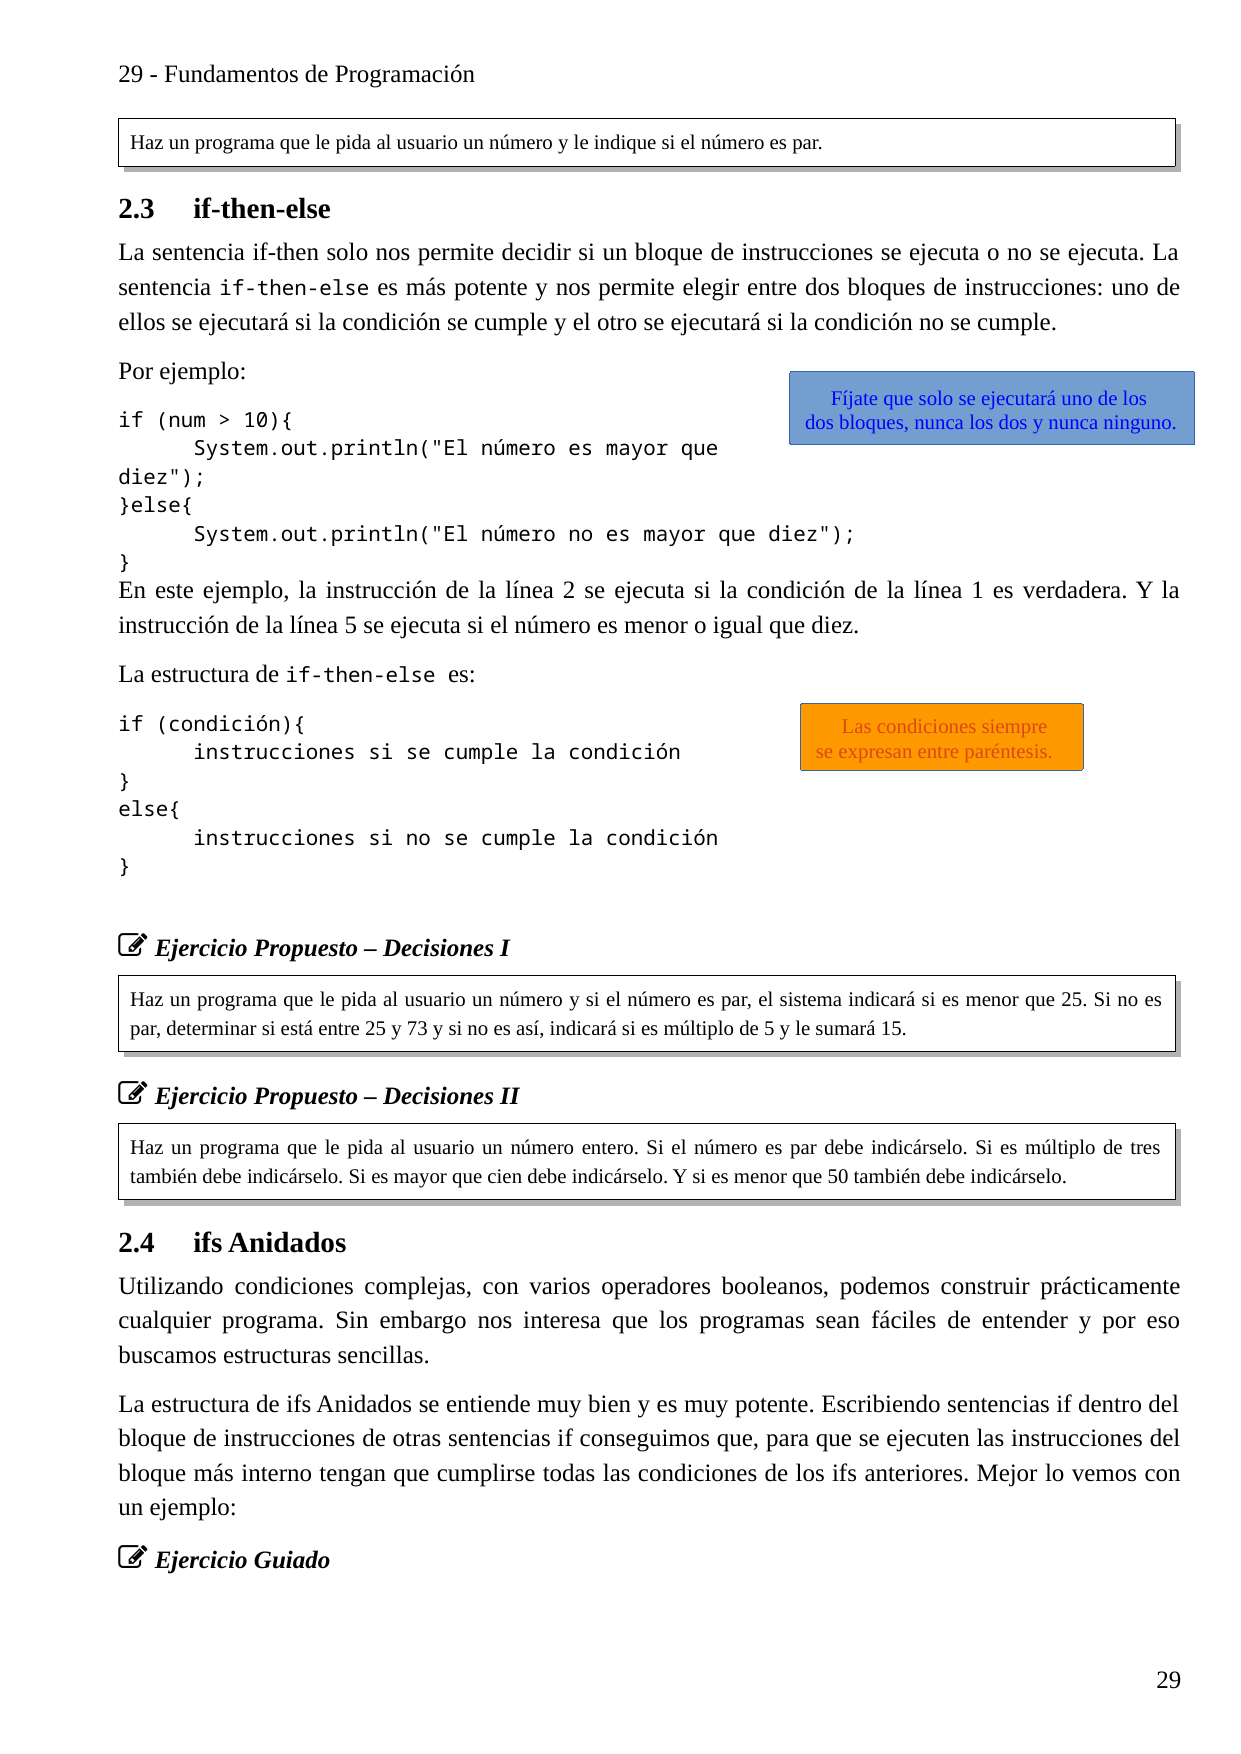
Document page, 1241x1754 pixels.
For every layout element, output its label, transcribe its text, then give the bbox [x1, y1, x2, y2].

text  Ejercicio Propuesto – Decisiones I [118, 929, 1181, 962]
text Haz un programa que le pida al usuario un número y si el número es par, el sistema indicará si es menor que 25. Si no es par, determinar si está entre 25 y 73 y si no es así, indicará si es múltiplo de 5 y le sumará 15. [119, 976, 1175, 1051]
text Por ejemplo: [118, 356, 1181, 385]
text La estructura de ifs Anidados se entiende muy bien y es muy potente. Escribiendo sentencias if dentro del bloque de instrucciones de otras sentencias if conseguimos que, para que se ejecuten las instrucciones del bloque más interno tengan que cumplirse todas las condiciones de los ifs anteriores. Mejor lo vemos con un ejemplo: [118, 1389, 1181, 1521]
text } [118, 766, 1181, 794]
subtitle ifs Anidados [118, 1225, 1181, 1258]
text En este ejemplo, la instrucción de la línea 2 se ejecuta si la condición de la línea 1 es verdadera. Y la instrucción de la línea 5 se ejecuta si el número es menor o igual que diez. [118, 576, 1181, 639]
text instrucciones si se cumple la condición [118, 737, 800, 766]
text La estructura de if-then-else es: [118, 659, 1181, 689]
text [1084, 737, 1181, 766]
text  Ejercicio Guiado [118, 1542, 1181, 1575]
text Haz un programa que le pida al usuario un número entero. Si el número es par debe indicárselo. Si es múltiplo de tres también debe indicárselo. Si es mayor que cien debe indicárselo. Y si es menor que 50 también debe indicárselo. [119, 1124, 1175, 1199]
text } [118, 547, 1181, 576]
text else{ [118, 794, 1181, 823]
text La sentencia if-then solo nos permite decidir si un bloque de instrucciones se ejecuta o no se ejecuta. La sentencia if-then-else es más potente y nos permite elegir entre dos bloques de instrucciones: uno de ellos se ejecutará si la condición se cumple y el otro se ejecutará si la condición no se cumple. [118, 237, 1181, 336]
text if (condición){ [118, 709, 800, 737]
text Utilizando condiciones complejas, con varios operadores booleanos, podemos construir prácticamente cualquier programa. Sin embargo nos interesa que los programas sean fáciles de entender y por eso buscamos estructuras sencillas. [118, 1271, 1181, 1369]
text  Ejercicio Propuesto – Decisiones II [118, 1077, 1181, 1110]
subtitle if-then-else [118, 191, 1181, 225]
text if (num > 10){ [118, 405, 789, 433]
text } [118, 851, 1181, 880]
text System.out.println("El número no es mayor que diez"); [118, 519, 1181, 547]
text [1084, 709, 1181, 737]
text }else{ [118, 490, 1181, 519]
text System.out.println("El número es mayor que diez"); [118, 433, 1181, 490]
text Haz un programa que le pida al usuario un número y le indique si el número es par. [119, 119, 1175, 166]
text instrucciones si no se cumple la condición [118, 823, 1181, 851]
